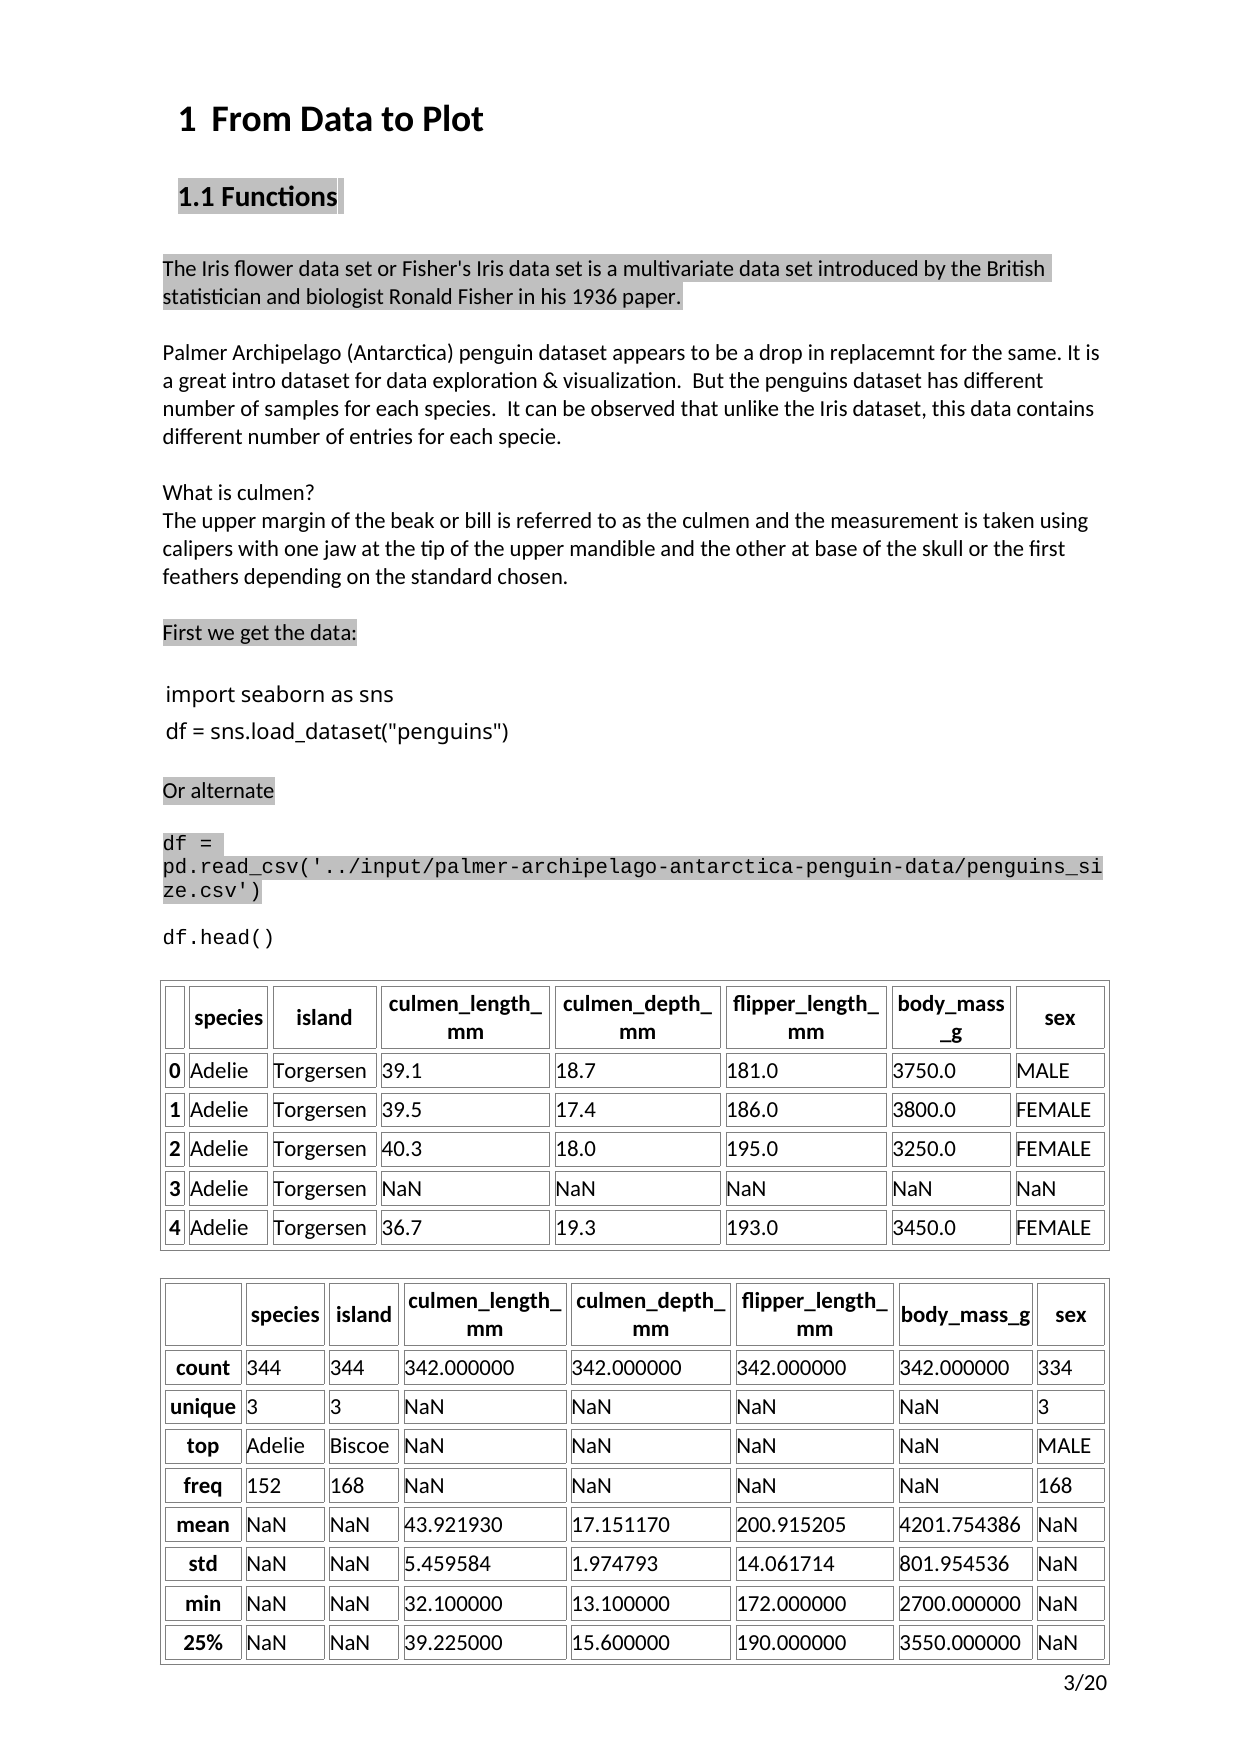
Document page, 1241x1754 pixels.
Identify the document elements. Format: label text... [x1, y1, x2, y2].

table_cell 19.3 [552, 1205, 723, 1244]
text Or alternate [162, 777, 1107, 805]
table_cell 193.0 [723, 1205, 889, 1244]
table_cell FEMALE [1013, 1205, 1107, 1244]
table_cell freq [163, 1463, 243, 1502]
table_header [650, 675, 890, 712]
table_cell 344 [327, 1345, 401, 1384]
table_cell 2700.000000 [896, 1580, 1034, 1620]
table_cell 17.151170 [568, 1502, 733, 1541]
table_cell 18.0 [552, 1126, 723, 1166]
table_cell Adelie [187, 1126, 270, 1166]
table_cell Adelie [243, 1423, 327, 1463]
table_cell Torgersen [270, 1048, 378, 1087]
table_cell [650, 712, 890, 749]
table_cell Torgersen [270, 1126, 378, 1166]
table_header culmen_length_mm [379, 981, 552, 1048]
table_header species [187, 981, 270, 1048]
table_header body_mass_g [889, 981, 1013, 1048]
table_header [163, 981, 187, 1048]
table_cell 25% [163, 1620, 243, 1659]
table_cell NaN [1035, 1541, 1107, 1580]
table_header flipper_length_mm [733, 1279, 896, 1345]
table_header [163, 1279, 243, 1345]
table_cell 2 [163, 1126, 187, 1166]
table_cell NaN [568, 1384, 733, 1423]
table_cell 3550.000000 [896, 1620, 1034, 1659]
table_cell NaN [243, 1620, 327, 1659]
table_cell 342.000000 [401, 1345, 568, 1384]
table_cell NaN [889, 1166, 1013, 1205]
table_cell 3 [1035, 1384, 1107, 1423]
table_cell 3250.0 [889, 1126, 1013, 1166]
table_cell 195.0 [723, 1126, 889, 1166]
text First we get the data: [162, 618, 1107, 646]
table_cell NaN [733, 1463, 896, 1502]
table_cell 0 [163, 1048, 187, 1087]
table_cell Adelie [187, 1048, 270, 1087]
table_cell 5.459584 [401, 1541, 568, 1580]
table_cell 3750.0 [889, 1048, 1013, 1087]
table_cell 43.921930 [401, 1502, 568, 1541]
table_cell 36.7 [379, 1205, 552, 1244]
table_cell 342.000000 [733, 1345, 896, 1384]
table_header [166, 1019, 184, 1048]
text df = pd.read_csv('../input/palmer-archipelago-antarctica-penguin-data/penguins_size.csv') [162, 833, 1107, 904]
table_cell NaN [243, 1502, 327, 1541]
table_header [166, 1284, 241, 1345]
table_cell Adelie [187, 1205, 270, 1244]
table_cell 40.3 [379, 1126, 552, 1166]
table_cell NaN [243, 1541, 327, 1580]
table_cell 3 [243, 1384, 327, 1423]
table_cell 152 [243, 1463, 327, 1502]
table_cell MALE [1035, 1423, 1107, 1463]
table_cell Torgersen [270, 1166, 378, 1205]
table_cell NaN [896, 1463, 1034, 1502]
table_cell 168 [1035, 1463, 1107, 1502]
table_cell std [163, 1541, 243, 1580]
table_cell NaN [327, 1620, 401, 1659]
table_cell 344 [243, 1345, 327, 1384]
table_cell NaN [552, 1166, 723, 1205]
table_cell 334 [1035, 1345, 1107, 1384]
table_header flipper_length_mm [723, 981, 889, 1048]
table_cell NaN [568, 1423, 733, 1463]
table_header sex [1013, 981, 1107, 1048]
table_cell 4 [163, 1205, 187, 1244]
table_cell 3800.0 [889, 1087, 1013, 1126]
table_cell NaN [1035, 1502, 1107, 1541]
table_cell NaN [568, 1463, 733, 1502]
subtitle Functions [216, 178, 1107, 214]
table_cell 15.600000 [568, 1620, 733, 1659]
table_cell NaN [1035, 1620, 1107, 1659]
table_cell Adelie [187, 1166, 270, 1205]
table_cell FEMALE [1013, 1126, 1107, 1166]
table_cell 13.100000 [568, 1580, 733, 1620]
table_header culmen_depth_mm [552, 981, 723, 1048]
text The upper margin of the beak or bill is referred to as the culmen and the measurement is taken using calipers with one jaw at the tip of the upper mandible and the other at base of the skull or the first feathers depending on the standard chosen. [162, 506, 1107, 590]
table_header body_mass_g [896, 1279, 1034, 1345]
table_cell 200.915205 [733, 1502, 896, 1541]
table_cell 1 [163, 1087, 187, 1126]
table_cell NaN [327, 1502, 401, 1541]
table_header culmen_depth_mm [568, 1279, 733, 1345]
table_cell 3 [327, 1384, 401, 1423]
table_cell count [163, 1345, 243, 1384]
table_cell Torgersen [270, 1087, 378, 1126]
text The Iris flower data set or Fisher's Iris data set is a multivariate data set introduced by the British statistician and biologist Ronald Fisher in his 1936 paper. [162, 254, 1107, 310]
table_cell unique [163, 1384, 243, 1423]
table_cell 190.000000 [733, 1620, 896, 1659]
table_cell MALE [1013, 1048, 1107, 1087]
table_cell 168 [327, 1463, 401, 1502]
table_cell 3 [163, 1166, 187, 1205]
table_header import seaborn as sns [163, 675, 650, 712]
table_cell 342.000000 [896, 1345, 1034, 1384]
table_cell NaN [401, 1463, 568, 1502]
table_cell 342.000000 [568, 1345, 733, 1384]
table_cell 172.000000 [733, 1580, 896, 1620]
table_cell 181.0 [723, 1048, 889, 1087]
table_header sex [1035, 1279, 1107, 1345]
table_cell NaN [733, 1423, 896, 1463]
table_cell Biscoe [327, 1423, 401, 1463]
table_cell NaN [379, 1166, 552, 1205]
table_cell 39.225000 [401, 1620, 568, 1659]
table_cell mean [163, 1502, 243, 1541]
table_header species [243, 1279, 327, 1345]
table_cell 39.5 [379, 1087, 552, 1126]
table_cell NaN [1013, 1166, 1107, 1205]
table_cell top [163, 1423, 243, 1463]
table_header island [270, 981, 378, 1048]
table_cell NaN [896, 1384, 1034, 1423]
table_cell NaN [327, 1541, 401, 1580]
table_cell 18.7 [552, 1048, 723, 1087]
table_cell 186.0 [723, 1087, 889, 1126]
table_cell 1.974793 [568, 1541, 733, 1580]
table_cell NaN [243, 1580, 327, 1620]
table_cell 3450.0 [889, 1205, 1013, 1244]
table_cell 14.061714 [733, 1541, 896, 1580]
table_cell 32.100000 [401, 1580, 568, 1620]
table_header [166, 987, 184, 1014]
table_cell 39.1 [379, 1048, 552, 1087]
table_cell 801.954536 [896, 1541, 1034, 1580]
table_cell NaN [1035, 1580, 1107, 1620]
table_cell NaN [401, 1423, 568, 1463]
table_cell 17.4 [552, 1087, 723, 1126]
table_cell Torgersen [270, 1205, 378, 1244]
text Palmer Archipelago (Antarctica) penguin dataset appears to be a drop in replacemnt for the same. It is a great intro dataset for data exploration & visualization. But the penguins dataset has different number of samples for each species. It can be observed that unlike the Iris dataset, this data contains different number of entries for each specie. [162, 338, 1107, 450]
table_cell NaN [896, 1423, 1034, 1463]
text What is culmen? [162, 478, 1107, 506]
table_cell Adelie [187, 1087, 270, 1126]
subtitle From Data to Plot [177, 94, 1107, 140]
table_cell NaN [723, 1166, 889, 1205]
table_cell 4201.754386 [896, 1502, 1034, 1541]
table_cell NaN [401, 1384, 568, 1423]
table_cell min [163, 1580, 243, 1620]
table_cell NaN [327, 1580, 401, 1620]
table_cell df = sns.load_dataset("penguins") [163, 712, 650, 749]
text df.head() [162, 927, 1107, 951]
table_header island [327, 1279, 401, 1345]
table_cell FEMALE [1013, 1087, 1107, 1126]
table_header culmen_length_mm [401, 1279, 568, 1345]
table_cell NaN [733, 1384, 896, 1423]
